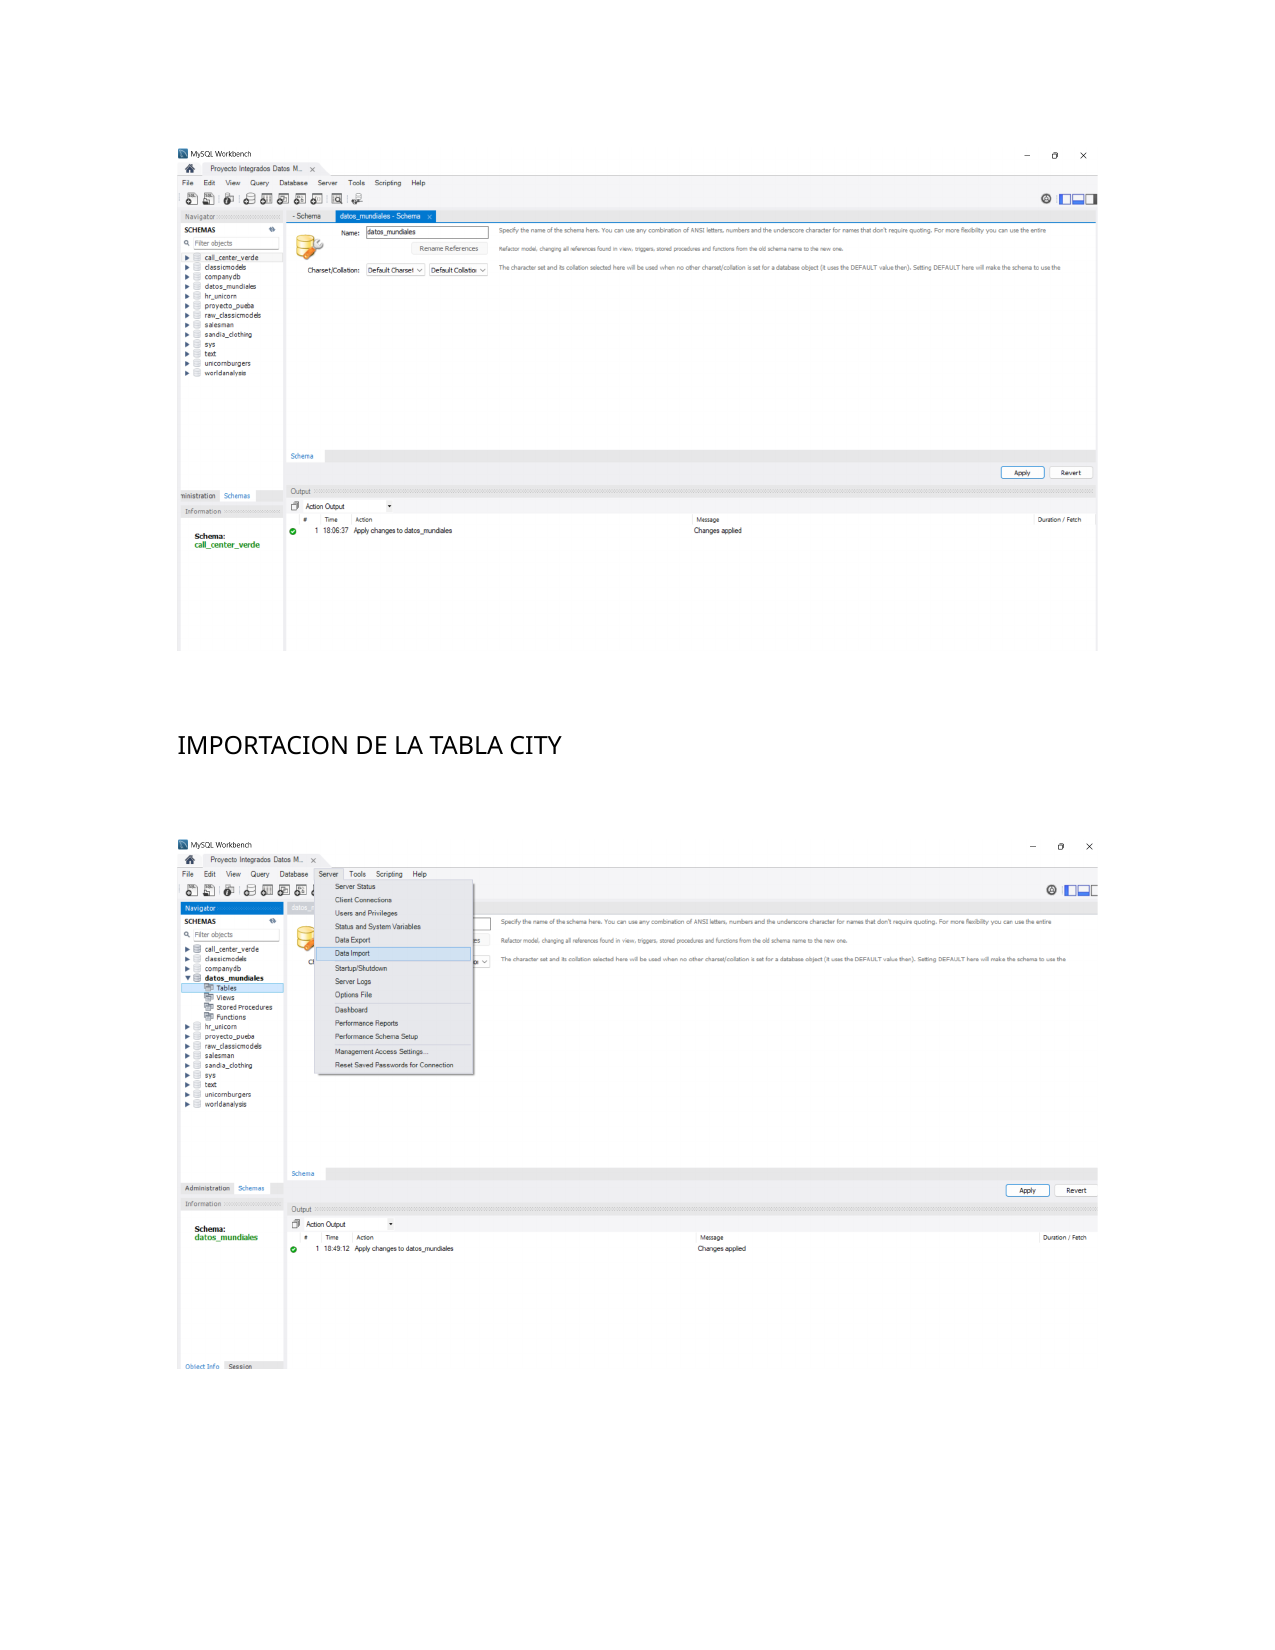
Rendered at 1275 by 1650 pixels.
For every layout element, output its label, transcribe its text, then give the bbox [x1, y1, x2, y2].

text IMPORTACION DE LA TABLA CITY [177, 728, 1098, 762]
